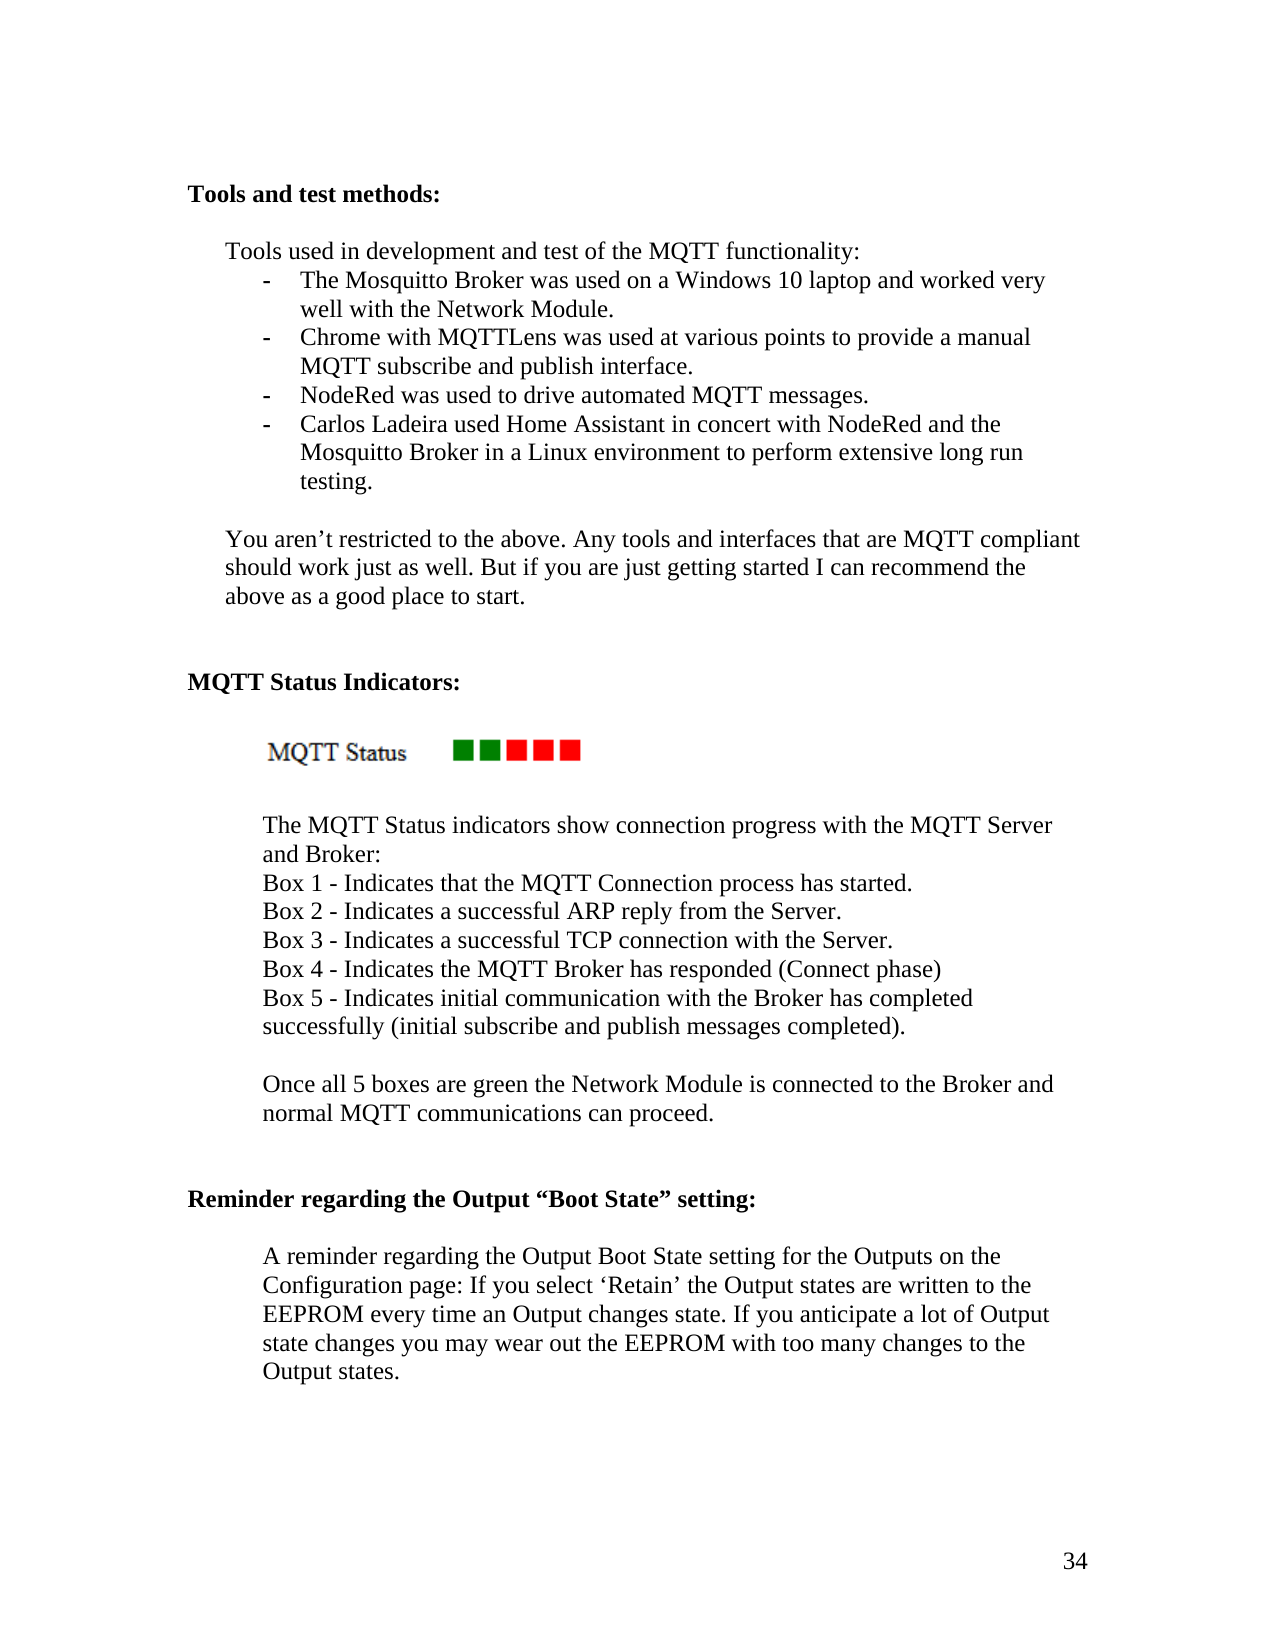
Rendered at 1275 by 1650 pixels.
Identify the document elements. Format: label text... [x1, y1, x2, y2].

text MQTT Status Indicators: [187, 667, 1087, 696]
text A reminder regarding the Output Boot State setting for the Outputs on the Configuration page: If you select ‘Retain’ the Output states are written to the EEPROM every time an Output changes state. If you anticipate a lot of Output state changes you may wear out the EEPROM with too many changes to the Output states. [262, 1241, 1087, 1385]
list Carlos Ladeira used Home Assistant in concert with NodeRed and the Mosquitto Broker in a Linux environment to perform extensive long run testing. [262, 409, 1087, 495]
list NodeRed was used to drive automated MQTT messages. [262, 380, 1087, 409]
text Box 5 - Indicates initial communication with the Broker has completed successfully (initial subscribe and publish messages completed). [262, 983, 1087, 1040]
text Box 4 - Indicates the MQTT Broker has responded (Connect phase) [262, 954, 1087, 983]
list Chrome with MQTTLens was used at various points to provide a manual MQTT subscribe and publish interface. [262, 322, 1087, 380]
text Tools used in development and test of the MQTT functionality: [225, 236, 1087, 265]
text Box 1 - Indicates that the MQTT Connection process has started. [262, 868, 1087, 896]
picture [262, 724, 601, 782]
text Once all 5 boxes are green the Network Module is connected to the Broker and normal MQTT communications can proceed. [262, 1069, 1087, 1126]
text Tools and test methods: [187, 179, 1087, 207]
text Reminder regarding the Output “Boot State” setting: [187, 1184, 1087, 1213]
text Box 2 - Indicates a successful ARP reply from the Server. [262, 896, 1087, 925]
text You aren’t restricted to the above. Any tools and interfaces that are MQTT compliant should work just as well. But if you are just getting started I can recommend the above as a good place to start. [225, 524, 1087, 610]
text The MQTT Status indicators show connection progress with the MQTT Server and Broker: [262, 810, 1087, 868]
text Box 3 - Indicates a successful TCP connection with the Server. [262, 925, 1087, 954]
list The Mosquitto Broker was used on a Windows 10 laptop and worked very well with the Network Module. [262, 265, 1087, 322]
